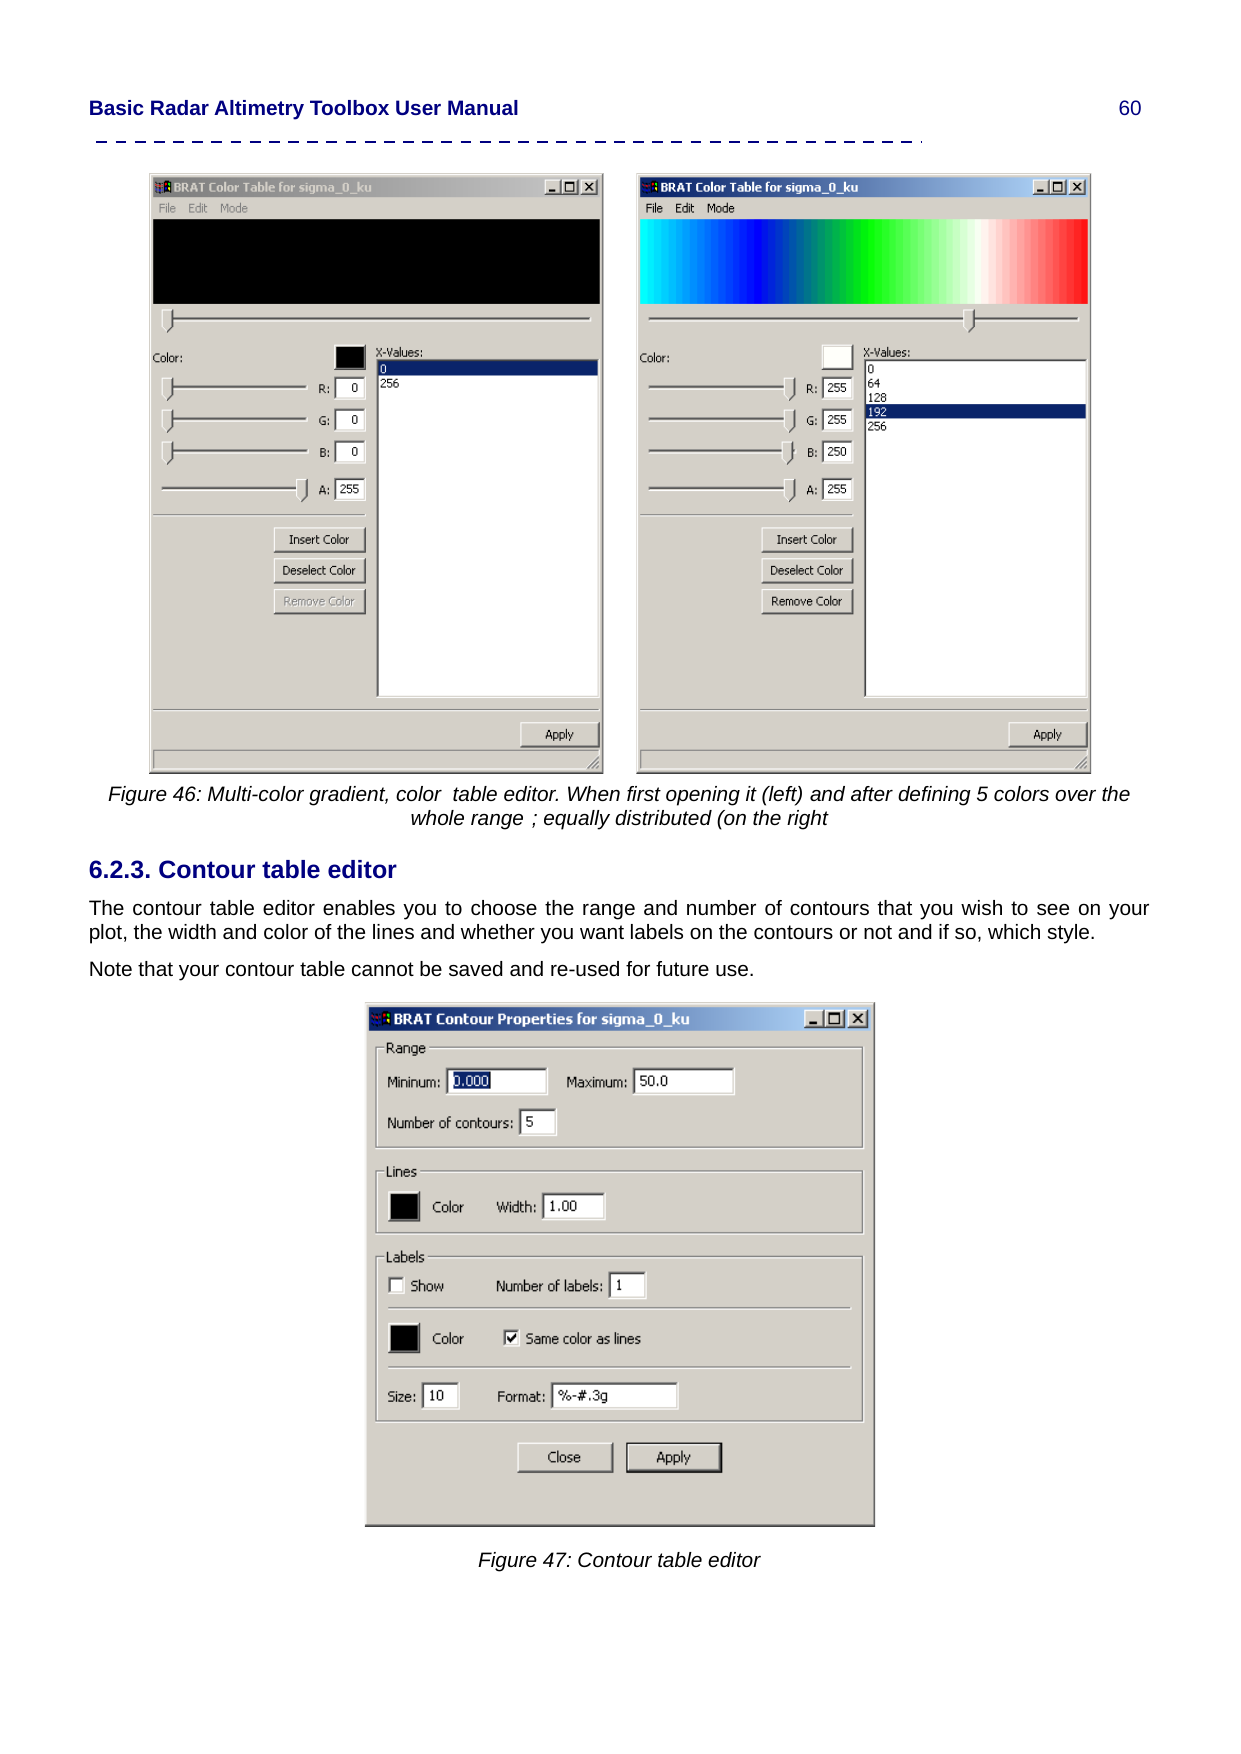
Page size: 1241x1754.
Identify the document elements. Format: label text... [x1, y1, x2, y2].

text The contour table editor enables you to choose the range and number of contours that you wish to see on your plot, the width and color of the lines and whether you want labels on the contours or not and if so, which style. [88, 896, 1152, 944]
text Figure 47: Contour table editor [88, 1548, 1152, 1572]
subtitle Contour table editor [88, 855, 1152, 884]
picture [149, 173, 604, 774]
picture [636, 173, 1092, 774]
text Note that your contour table cannot be saved and re-used for future use. [88, 957, 1152, 981]
text Figure 46: Multi-color gradient, color table editor. When first opening it (left) and after defining 5 colors over the whole range ; equally distributed (on the right [88, 164, 1152, 830]
picture [364, 1002, 876, 1527]
